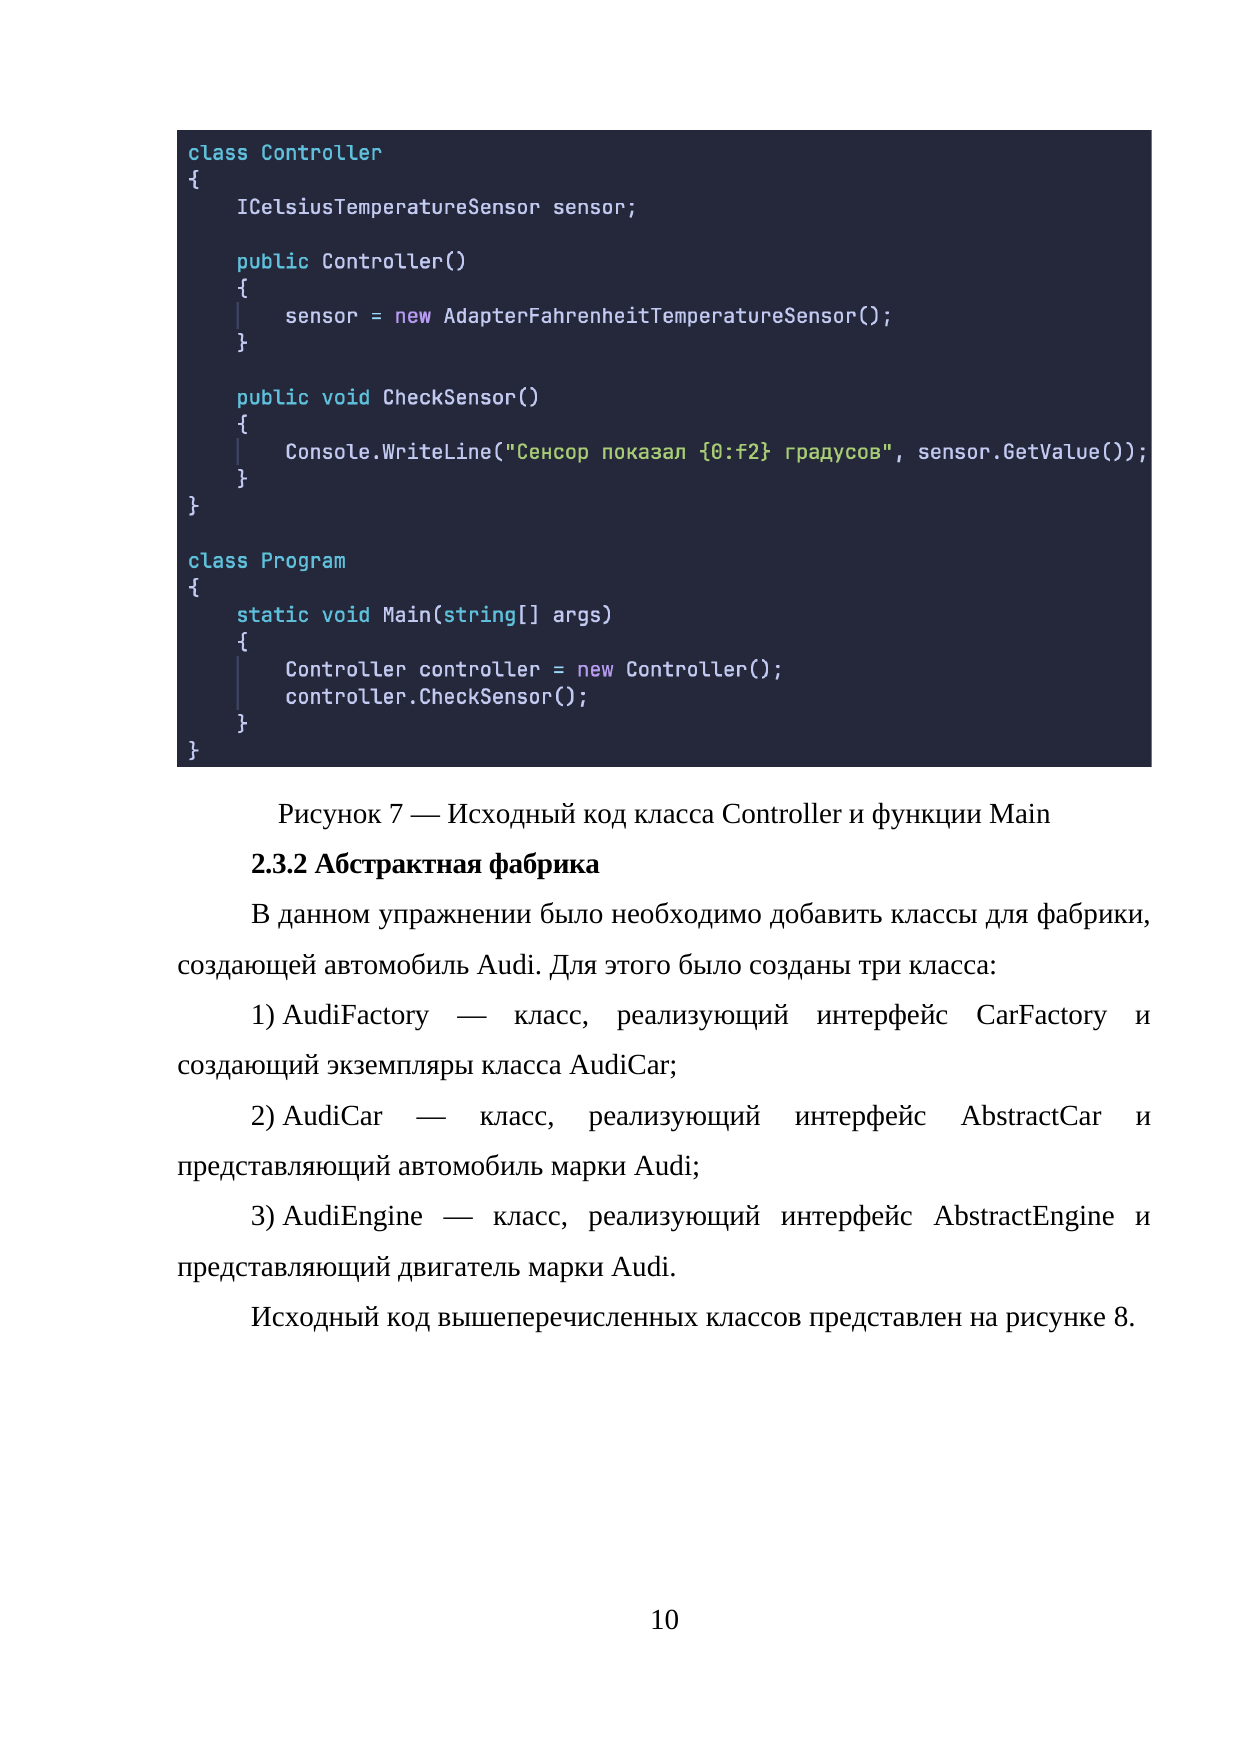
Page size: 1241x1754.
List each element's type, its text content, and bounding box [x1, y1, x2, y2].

text В данном упражнении было необходимо добавить классы для фабрики, создающей автомобиль Audi. Для этого было созданы три класса: [177, 896, 1152, 980]
list AudiFactory — класс, реализующий интерфейс CarFactory и создающий экземпляры класса AudiCar; [177, 997, 1152, 1081]
text Рисунок 7 — Исходный код класса Controller и функции Main [177, 767, 1152, 829]
text Исходный код вышеперечисленных классов представлен на рисунке 8. [177, 1299, 1152, 1332]
subtitle Абстрактная фабрика [177, 846, 1152, 880]
picture [177, 130, 1152, 767]
list AudiCar — класс, реализующий интерфейс AbstractCar и представляющий автомобиль марки Audi; [177, 1098, 1152, 1182]
list AudiEngine — класс, реализующий интерфейс AbstractEngine и представляющий двигатель марки Audi. [177, 1198, 1152, 1282]
